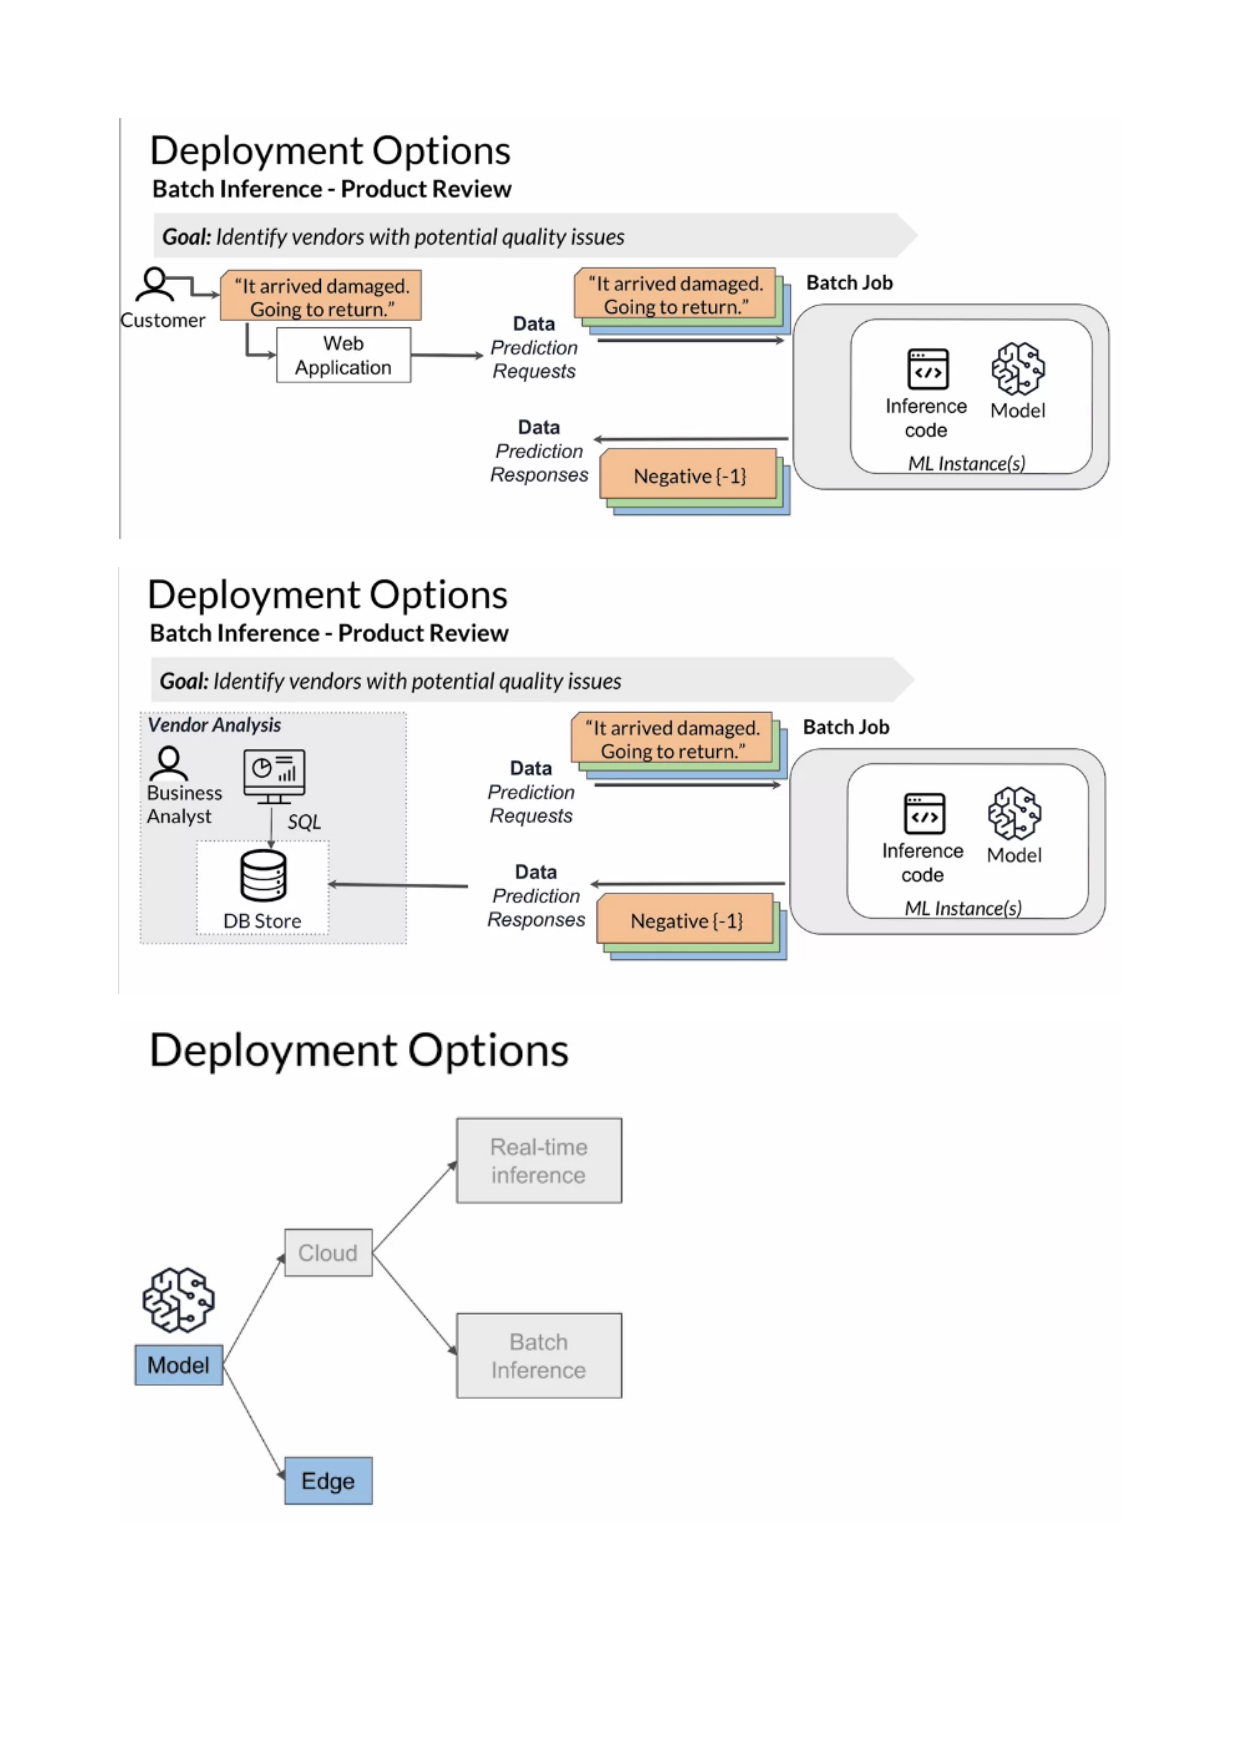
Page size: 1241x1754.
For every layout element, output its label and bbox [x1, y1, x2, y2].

picture [118, 118, 1123, 539]
picture [118, 1022, 1123, 1524]
picture [118, 567, 1123, 994]
